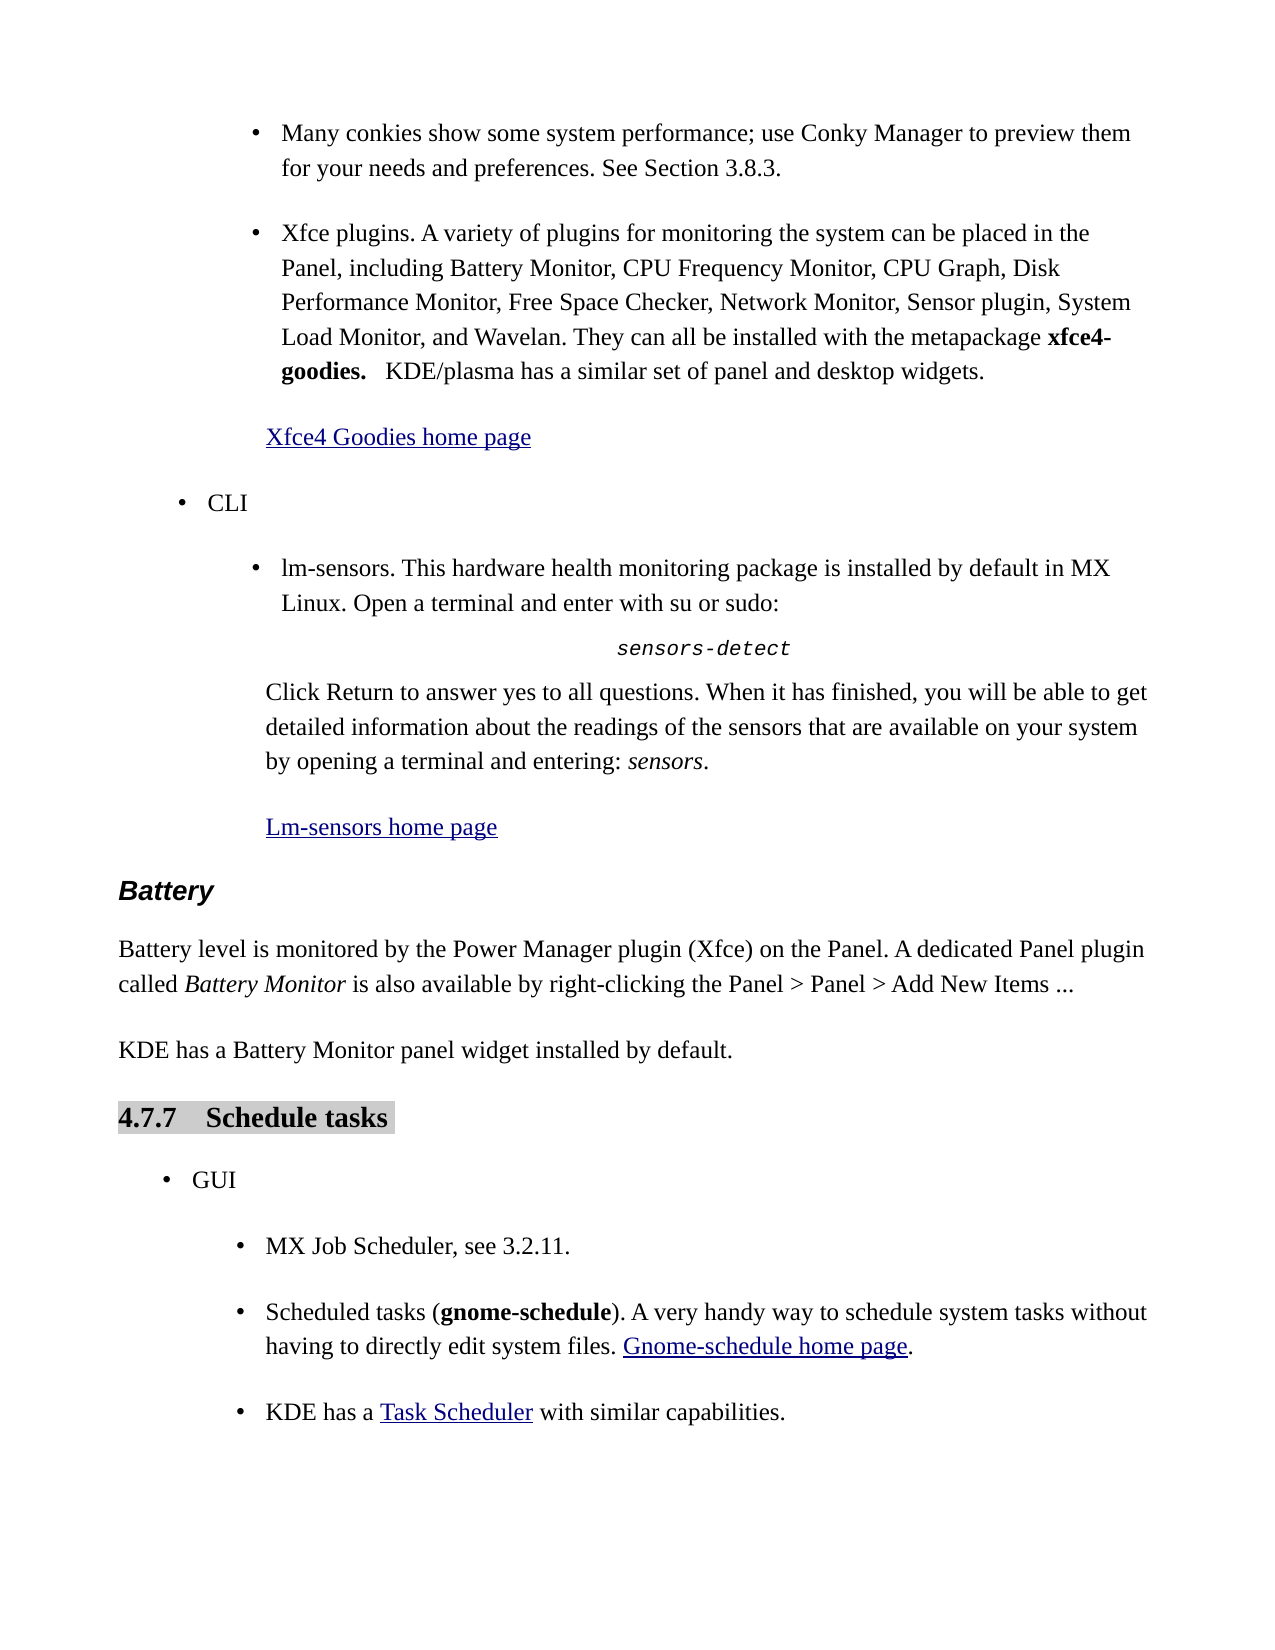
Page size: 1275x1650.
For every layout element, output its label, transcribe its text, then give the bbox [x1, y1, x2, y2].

list KDE has a Task Scheduler with similar capabilities. [236, 1397, 1157, 1426]
list sensors-detect [236, 638, 1157, 662]
subtitle 4.7.7 Schedule tasks [395, 1101, 1157, 1134]
subtitle Battery [118, 874, 1157, 906]
list Click Return to answer yes to all questions. When it has finished, you will be able to get detailed information about the readings of the sensors that are available on your system by opening a terminal and entering: sensors. [236, 677, 1157, 775]
list GUI [162, 1165, 1157, 1194]
list CLI [178, 488, 1141, 516]
list Xfce plugins. A variety of plugins for monitoring the system can be placed in the Panel, including Battery Monitor, CPU Frequency Monitor, CPU Graph, Disk Performance Monitor, Free Space Checker, Network Monitor, Sensor plugin, System Load Monitor, and Wavelan. They can all be installed with the metapackage xfce4-goodies. KDE/plasma has a similar set of panel and desktop widgets. [252, 218, 1141, 385]
text Battery level is monitored by the Power Manager plugin (Xfce) on the Panel. A dedicated Panel plugin called Battery Monitor is also available by right-clicking the Panel > Panel > Add New Items ... [118, 934, 1157, 998]
list lm-sensors. This hardware health monitoring package is installed by default in MX Linux. Open a terminal and enter with su or sudo: [252, 553, 1141, 617]
list Lm-sensors home page [236, 812, 1157, 841]
list Scheduled tasks (gnome-schedule). A very handy way to schedule system tasks without having to directly edit system files. Gnome-schedule home page. [236, 1297, 1157, 1360]
text KDE has a Battery Monitor panel widget installed by default. [118, 1035, 1157, 1063]
list Xfce4 Goodies home page [236, 422, 1157, 451]
list MX Job Scheduler, see 3.2.11. [236, 1231, 1157, 1260]
list Many conkies show some system performance; use Conky Manager to preview them for your needs and preferences. See Section 3.8.3. [252, 118, 1141, 181]
